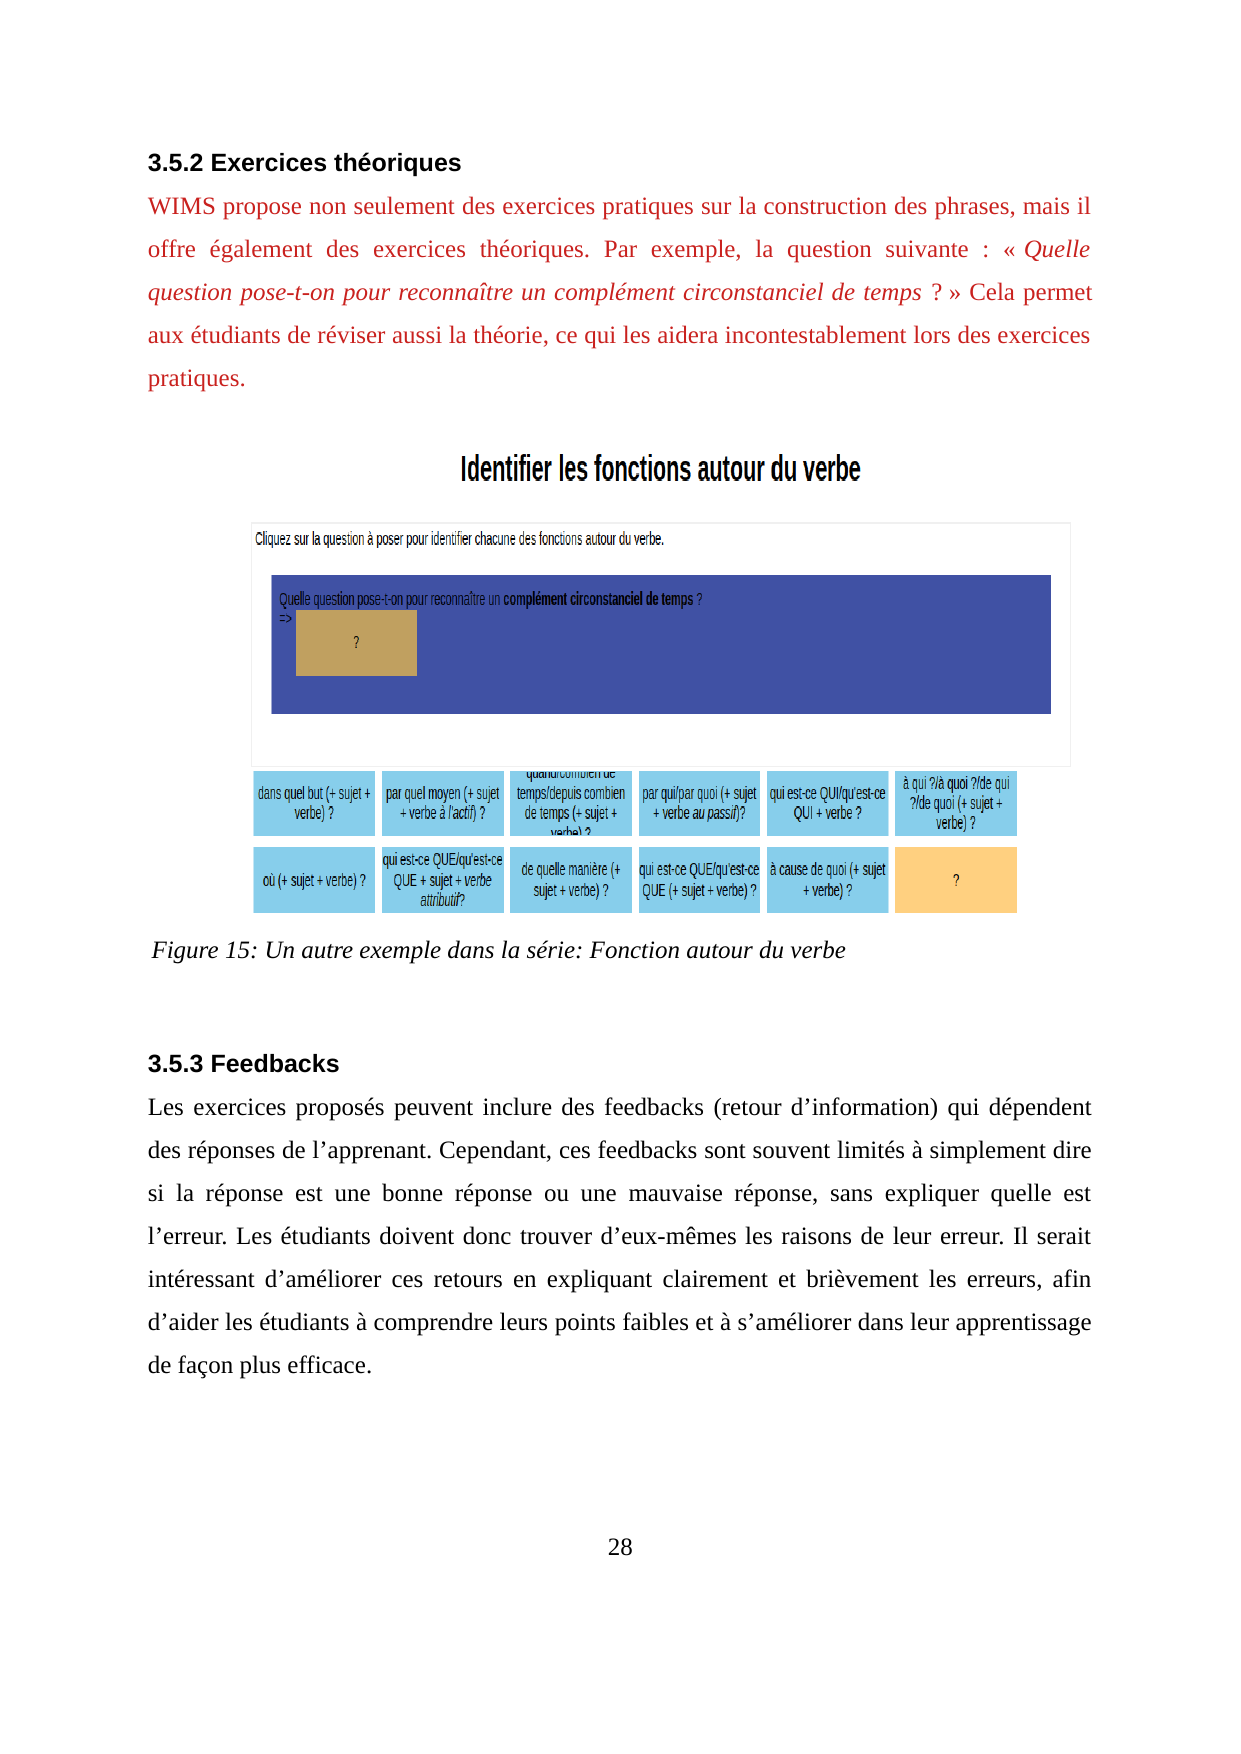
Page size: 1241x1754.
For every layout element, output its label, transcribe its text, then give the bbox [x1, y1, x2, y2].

text 3.5.3 Feedbacks Les exercices proposés peuvent inclure des feedbacks (retour d’information) qui dépendent des réponses de l’apprenant. Cependant, ces feedbacks sont souvent limités à simplement dire si la réponse est une bonne réponse ou une mauvaise réponse, sans expliquer quelle est l’erreur. Les étudiants doivent donc trouver d’eux-mêmes les raisons de leur erreur. Il serait intéressant d’améliorer ces retours en expliquant clairement et brièvement les erreurs, afin d’aider les étudiants à comprendre leurs points faibles et à s’améliorer dans leur apprentissage de façon plus efficace. [148, 1049, 1092, 1379]
text Figure 15: Un autre exemple dans la série: Fonction autour du verbe [151, 436, 1123, 964]
text 3.5.2 Exercices théoriques [148, 148, 1092, 176]
text WIMS propose non seulement des exercices pratiques sur la construction des phrases, mais il offre également des exercices théoriques. Par exemple, la question suivante : « Quelle question pose-t-on pour reconnaître un complément circonstanciel de temps ? » Cela permet aux étudiants de réviser aussi la théorie, ce qui les aidera incontestablement lors des exercices pratiques. [148, 191, 1092, 392]
picture [247, 448, 1079, 936]
